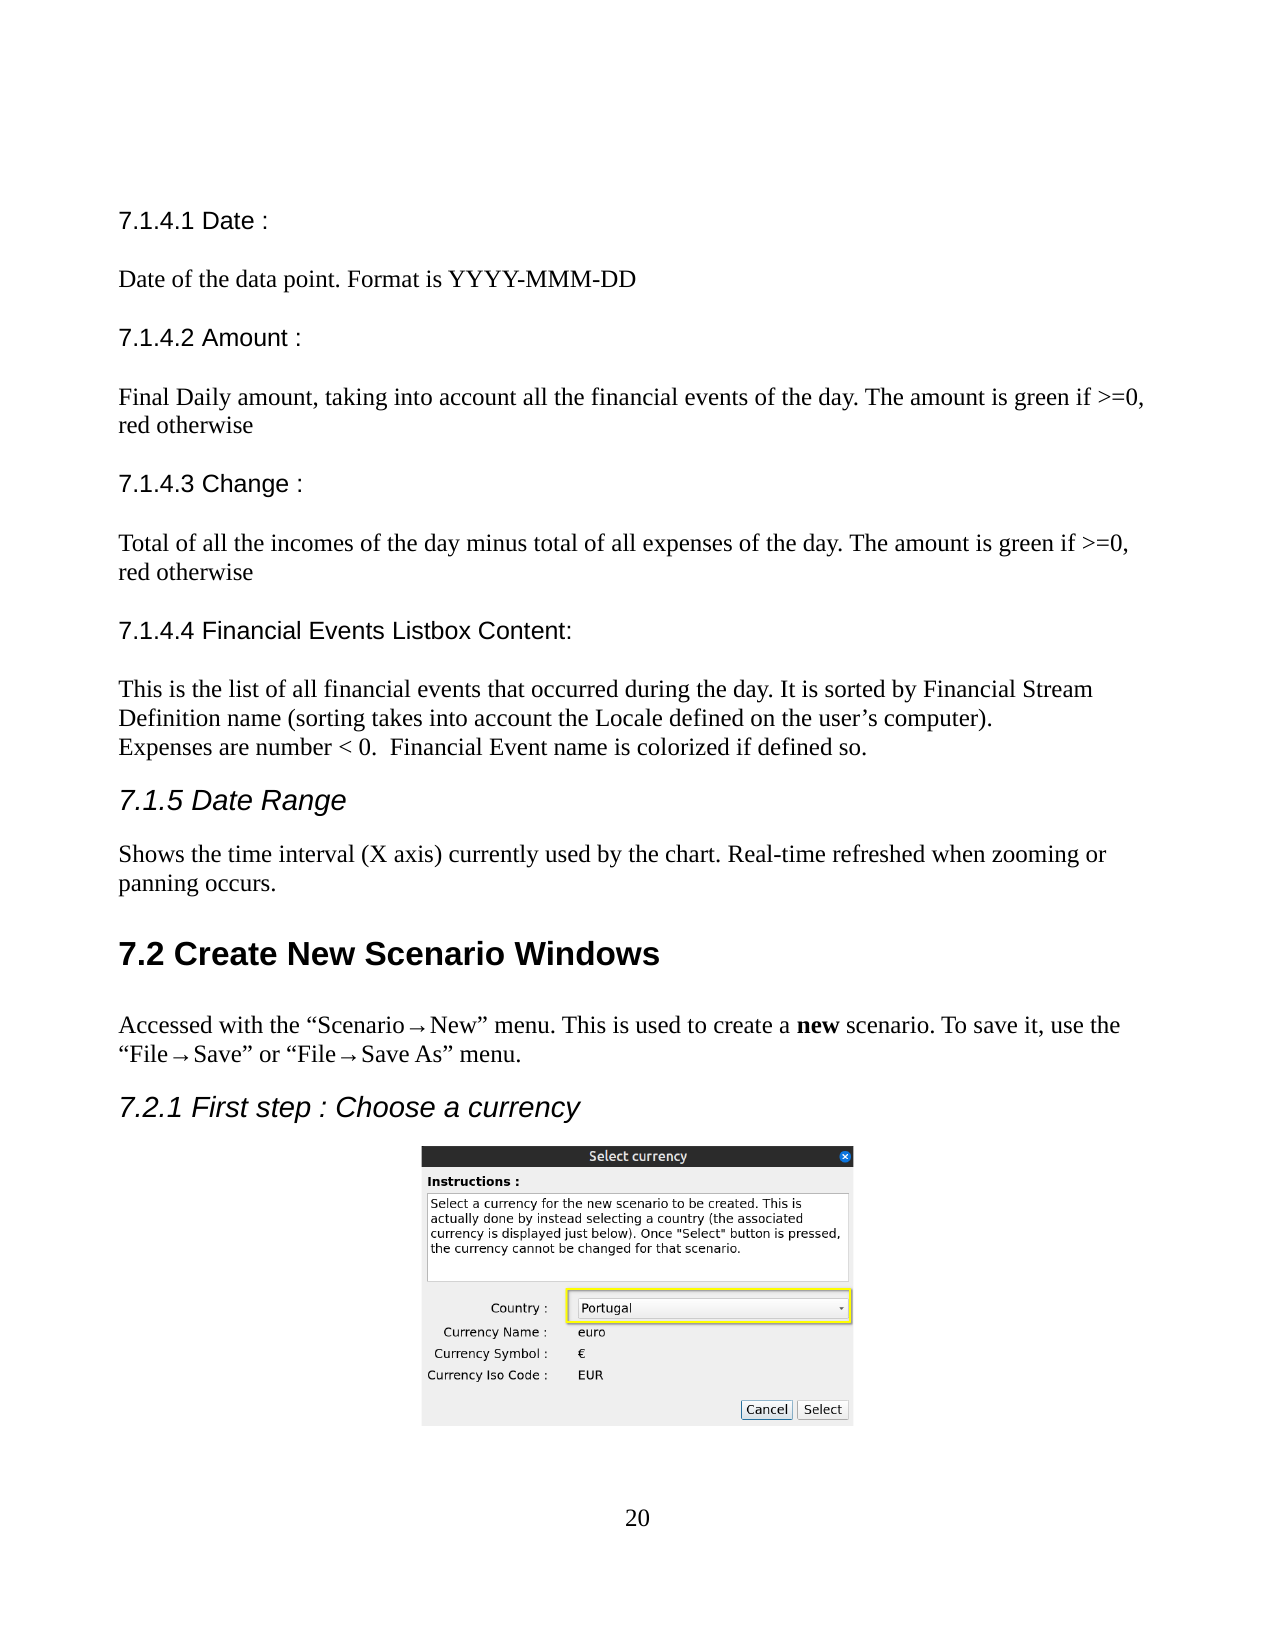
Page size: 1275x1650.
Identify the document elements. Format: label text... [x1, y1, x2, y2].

text Expenses are number < 0. Financial Event name is colorized if defined so. [118, 732, 1157, 761]
picture [421, 1146, 854, 1426]
subtitle Amount : [118, 323, 1157, 352]
subtitle Date : [118, 206, 1157, 234]
text This is the list of all financial events that occurred during the day. It is sorted by Financial Stream Definition name (sorting takes into account the Locale defined on the user’s computer). [118, 674, 1157, 732]
text Accessed with the “Scenario→New” menu. This is used to create a new scenario. To save it, use the “File→Save” or “File→Save As” menu. [118, 1010, 1157, 1068]
text Shows the time interval (X axis) currently used by the chart. Real-time refreshed when zooming or panning occurs. [118, 839, 1157, 897]
subtitle Date Range [118, 783, 1157, 817]
text Final Daily amount, taking into account all the financial events of the day. The amount is green if >=0, red otherwise [118, 382, 1157, 439]
text Date of the data point. Format is YYYY-MMM-DD [118, 264, 1157, 293]
subtitle Change : [118, 469, 1157, 498]
subtitle First step : Choose a currency [118, 1090, 1157, 1124]
subtitle Financial Events Listbox Content: [118, 616, 1157, 644]
subtitle Create New Scenario Windows [118, 934, 1157, 973]
text Total of all the incomes of the day minus total of all expenses of the day. The amount is green if >=0, red otherwise [118, 528, 1157, 586]
